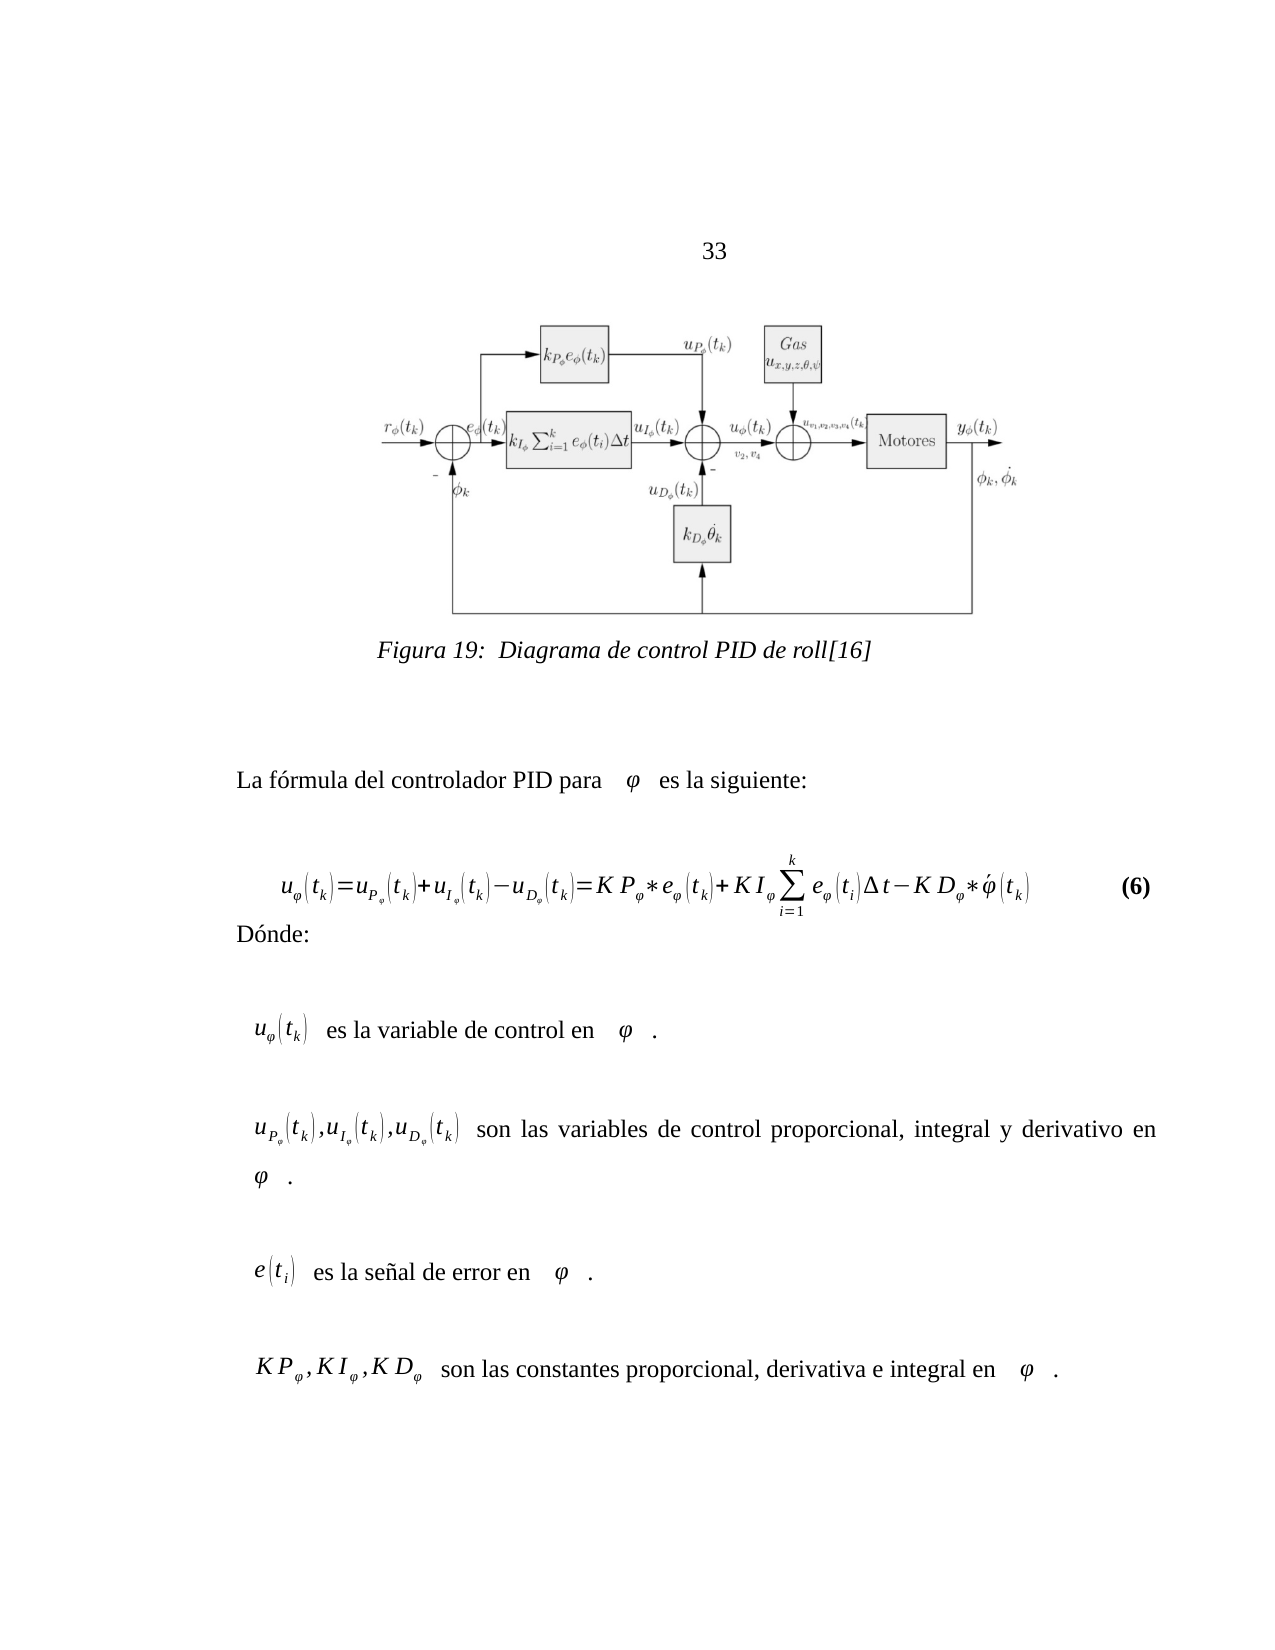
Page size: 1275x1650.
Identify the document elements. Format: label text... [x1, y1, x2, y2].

text Figura 19: Diagrama de control PID de roll[16] [377, 631, 1016, 664]
text es la señal de error en . [236, 1254, 1157, 1289]
text es la variable de control en . [236, 1012, 1157, 1047]
picture [376, 307, 1017, 631]
text Dónde: [236, 919, 1157, 948]
text La fórmula del controlador PID para es la siguiente: [236, 766, 1157, 794]
table_header [224, 852, 1085, 919]
text son las variables de control proporcional, integral y derivativo en . [236, 1111, 1157, 1189]
text son las constantes proporcional, derivativa e integral en . [236, 1353, 1157, 1384]
table_header (6) [1085, 852, 1187, 919]
